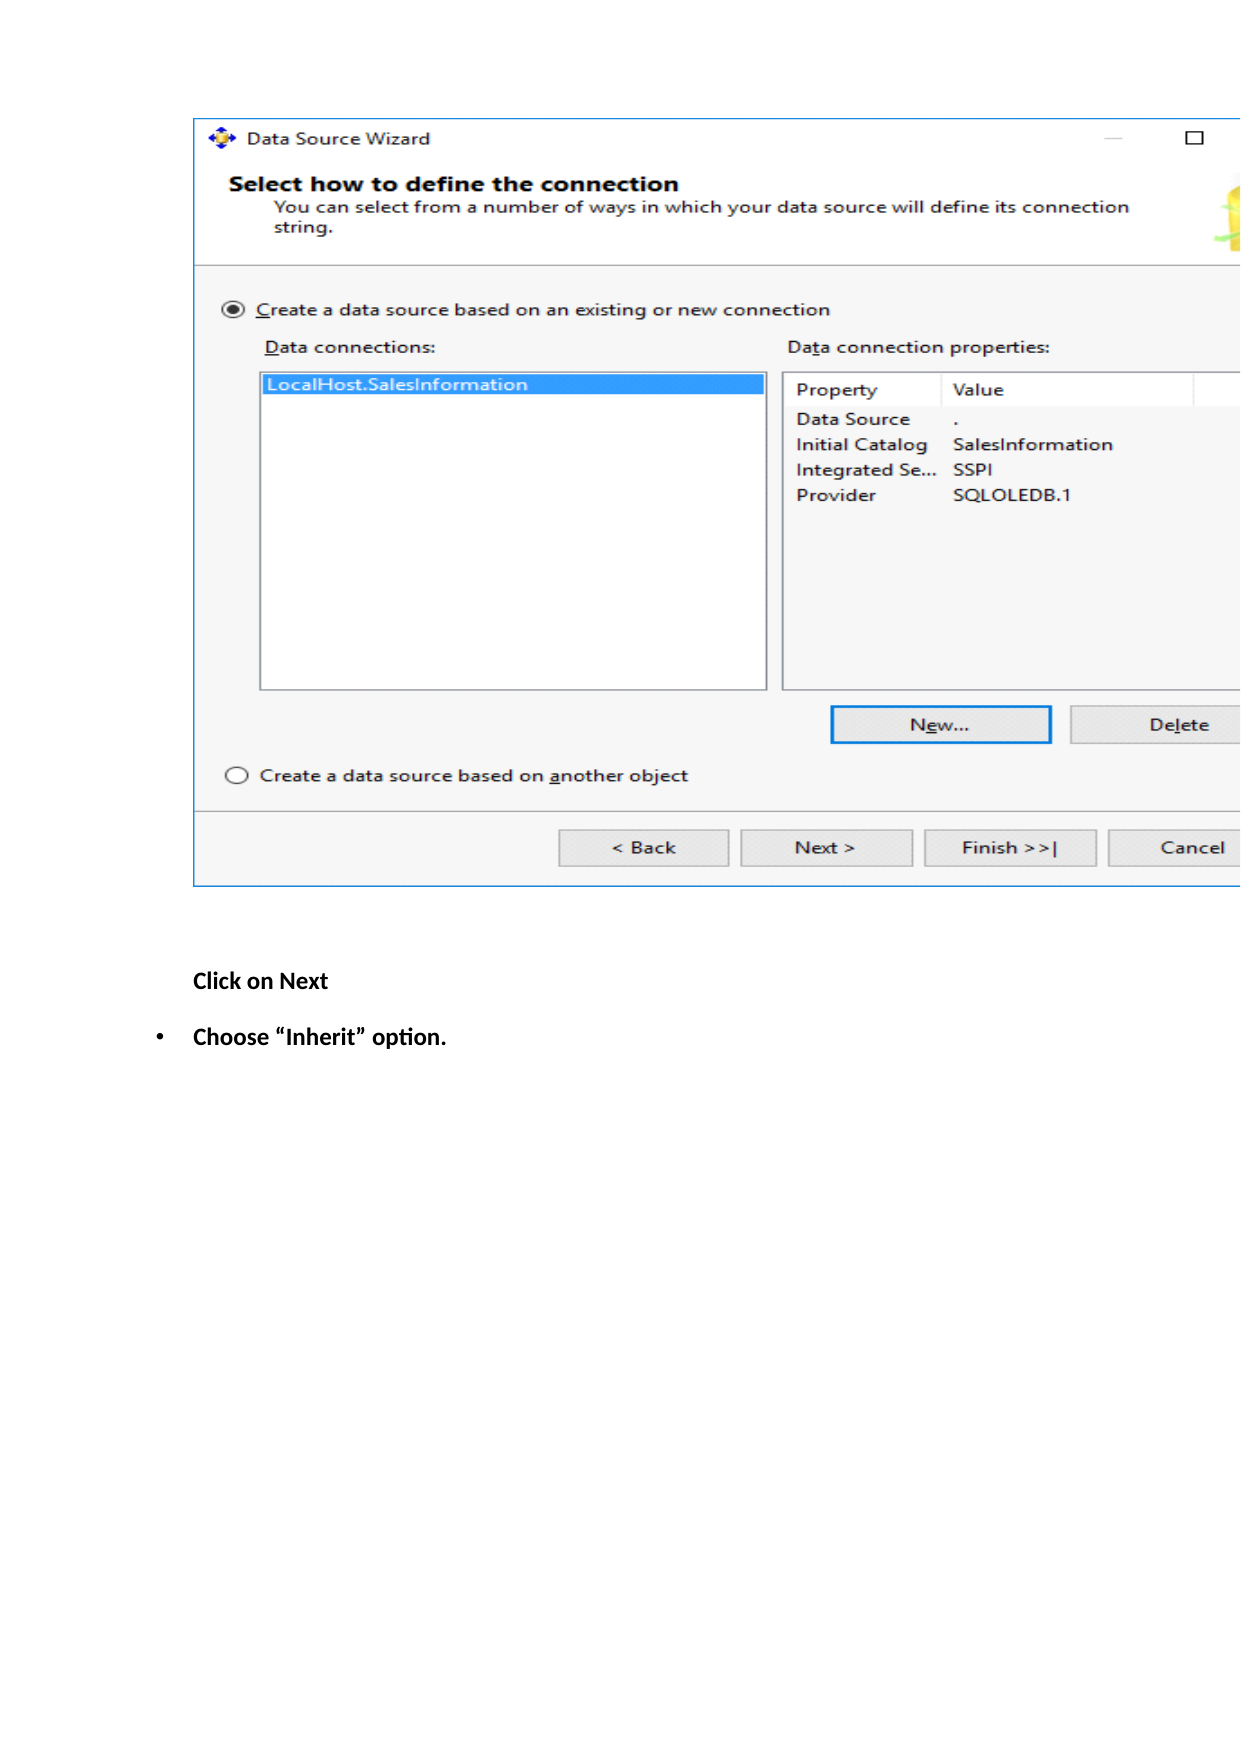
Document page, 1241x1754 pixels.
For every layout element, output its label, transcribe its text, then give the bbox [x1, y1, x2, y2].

text Click on Next [193, 965, 1122, 995]
list Choose “Inherit” option. [156, 1021, 1122, 1051]
